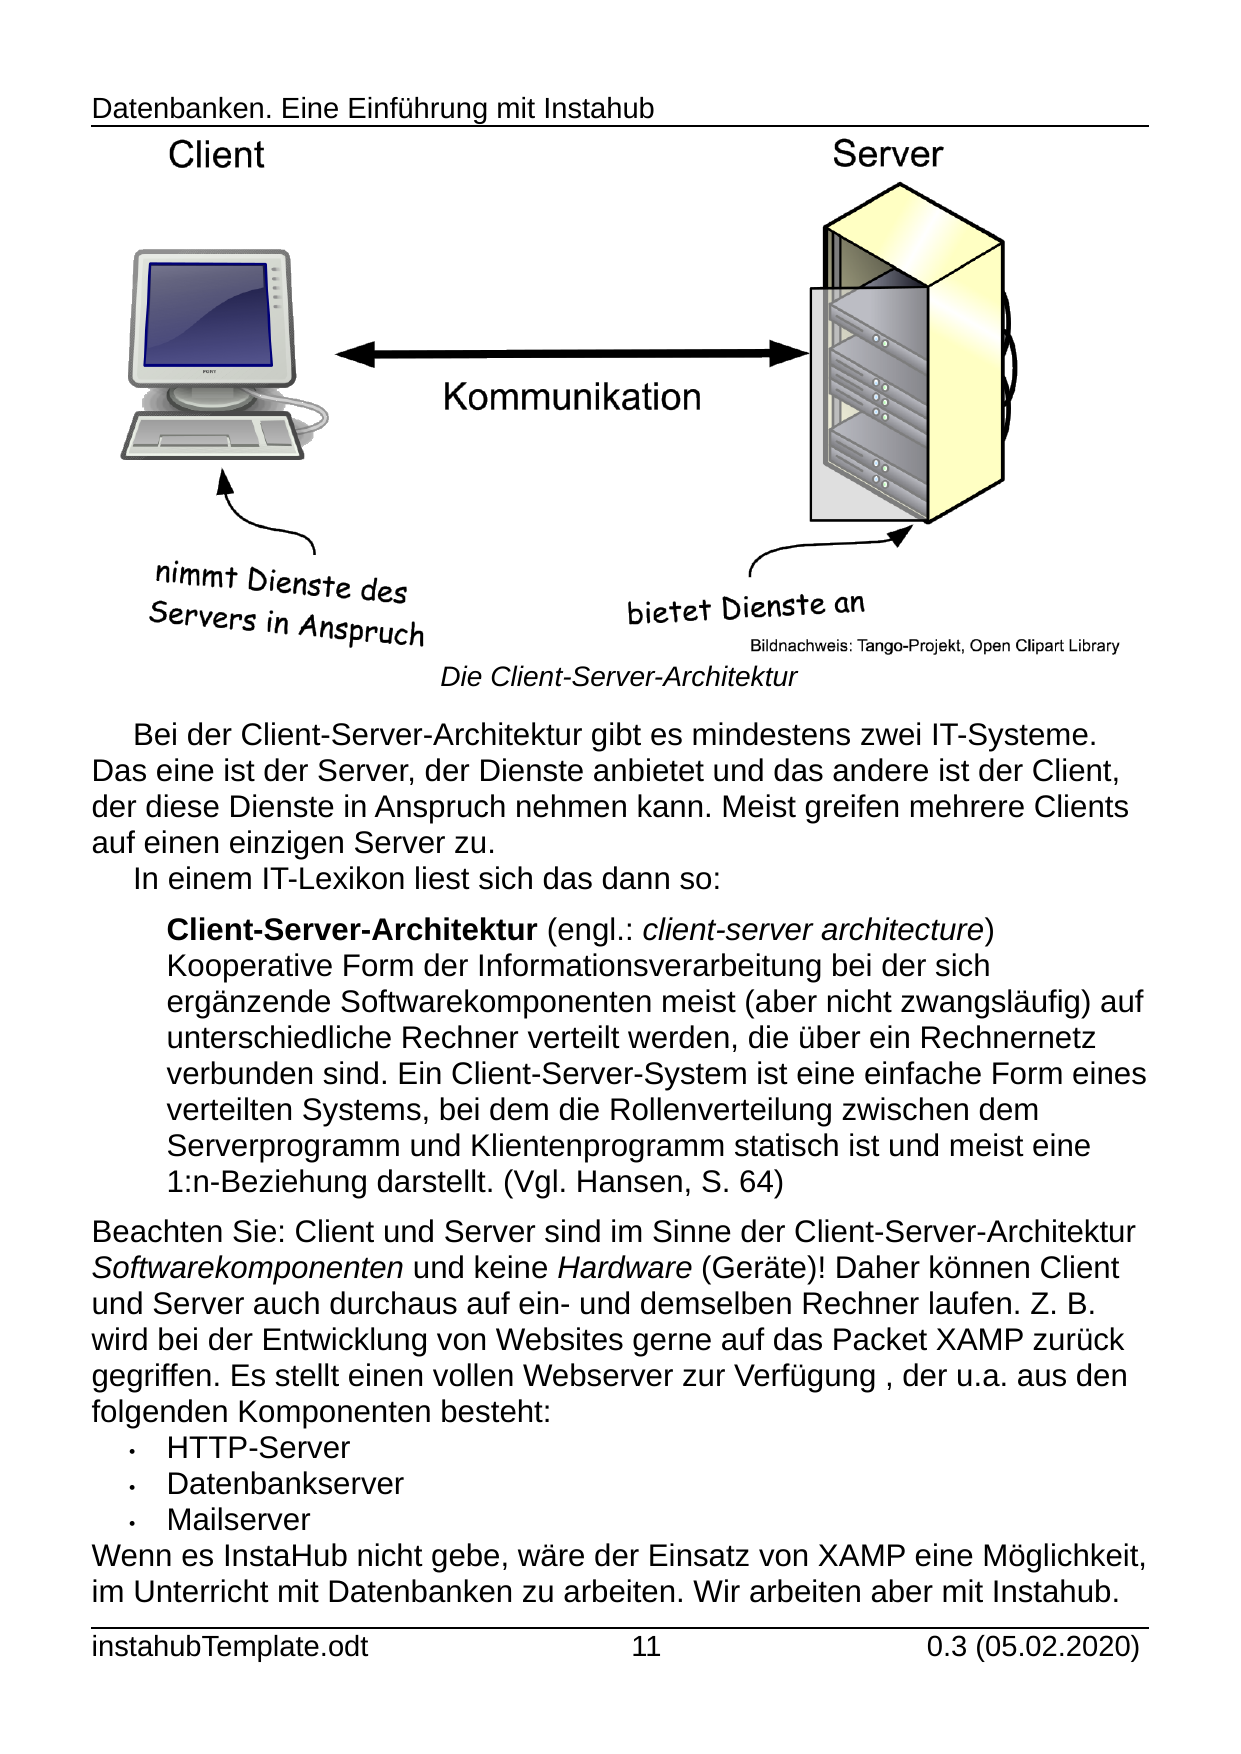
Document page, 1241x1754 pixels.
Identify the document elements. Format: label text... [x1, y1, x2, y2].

list Mailserver [129, 1501, 1149, 1537]
text Client-Server-Architektur (engl.: client-server architecture) Kooperative Form der Informationsverarbeitung bei der sich ergänzende Softwarekomponenten meist (aber nicht zwangsläufig) auf unterschiedliche Rechner verteilt werden, die über ein Rechnernetz verbunden sind. Ein Client-Server-System ist eine einfache Form eines verteilten Systems, bei dem die Rollenverteilung zwischen dem Serverprogramm und Klientenprogramm statisch ist und meist eine 1:n-Beziehung darstellt. (Vgl. Hansen, S. 64) [166, 911, 1149, 1198]
list HTTP-Server [129, 1429, 1149, 1465]
text Beachten Sie: Client und Server sind im Sinne der Client-Server-Architektur Softwarekomponenten und keine Hardware (Geräte)! Daher können Client und Server auch durchaus auf ein- und demselben Rechner laufen. Z. B. wird bei der Entwicklung von Websites gerne auf das Packet XAMP zurück gegriffen. Es stellt einen vollen Webserver zur Verfügung , der u.a. aus den folgenden Komponenten besteht: [91, 1213, 1149, 1429]
text Wenn es InstaHub nicht gebe, wäre der Einsatz von XAMP eine Möglichkeit, im Unterricht mit Datenbanken zu arbeiten. Wir arbeiten aber mit Instahub. [91, 1537, 1149, 1609]
text Bei der Client-Server-Architektur gibt es mindestens zwei IT-Systeme. Das eine ist der Server, der Dienste anbietet und das andere ist der Client, der diese Dienste in Anspruch nehmen kann. Meist greifen mehrere Clients auf einen einzigen Server zu. [91, 716, 1149, 860]
text Die Client-Server-Architektur [91, 660, 1149, 693]
text In einem IT-Lexikon liest sich das dann so: [91, 860, 1149, 896]
picture [120, 138, 1120, 655]
list Datenbankserver [129, 1465, 1149, 1501]
